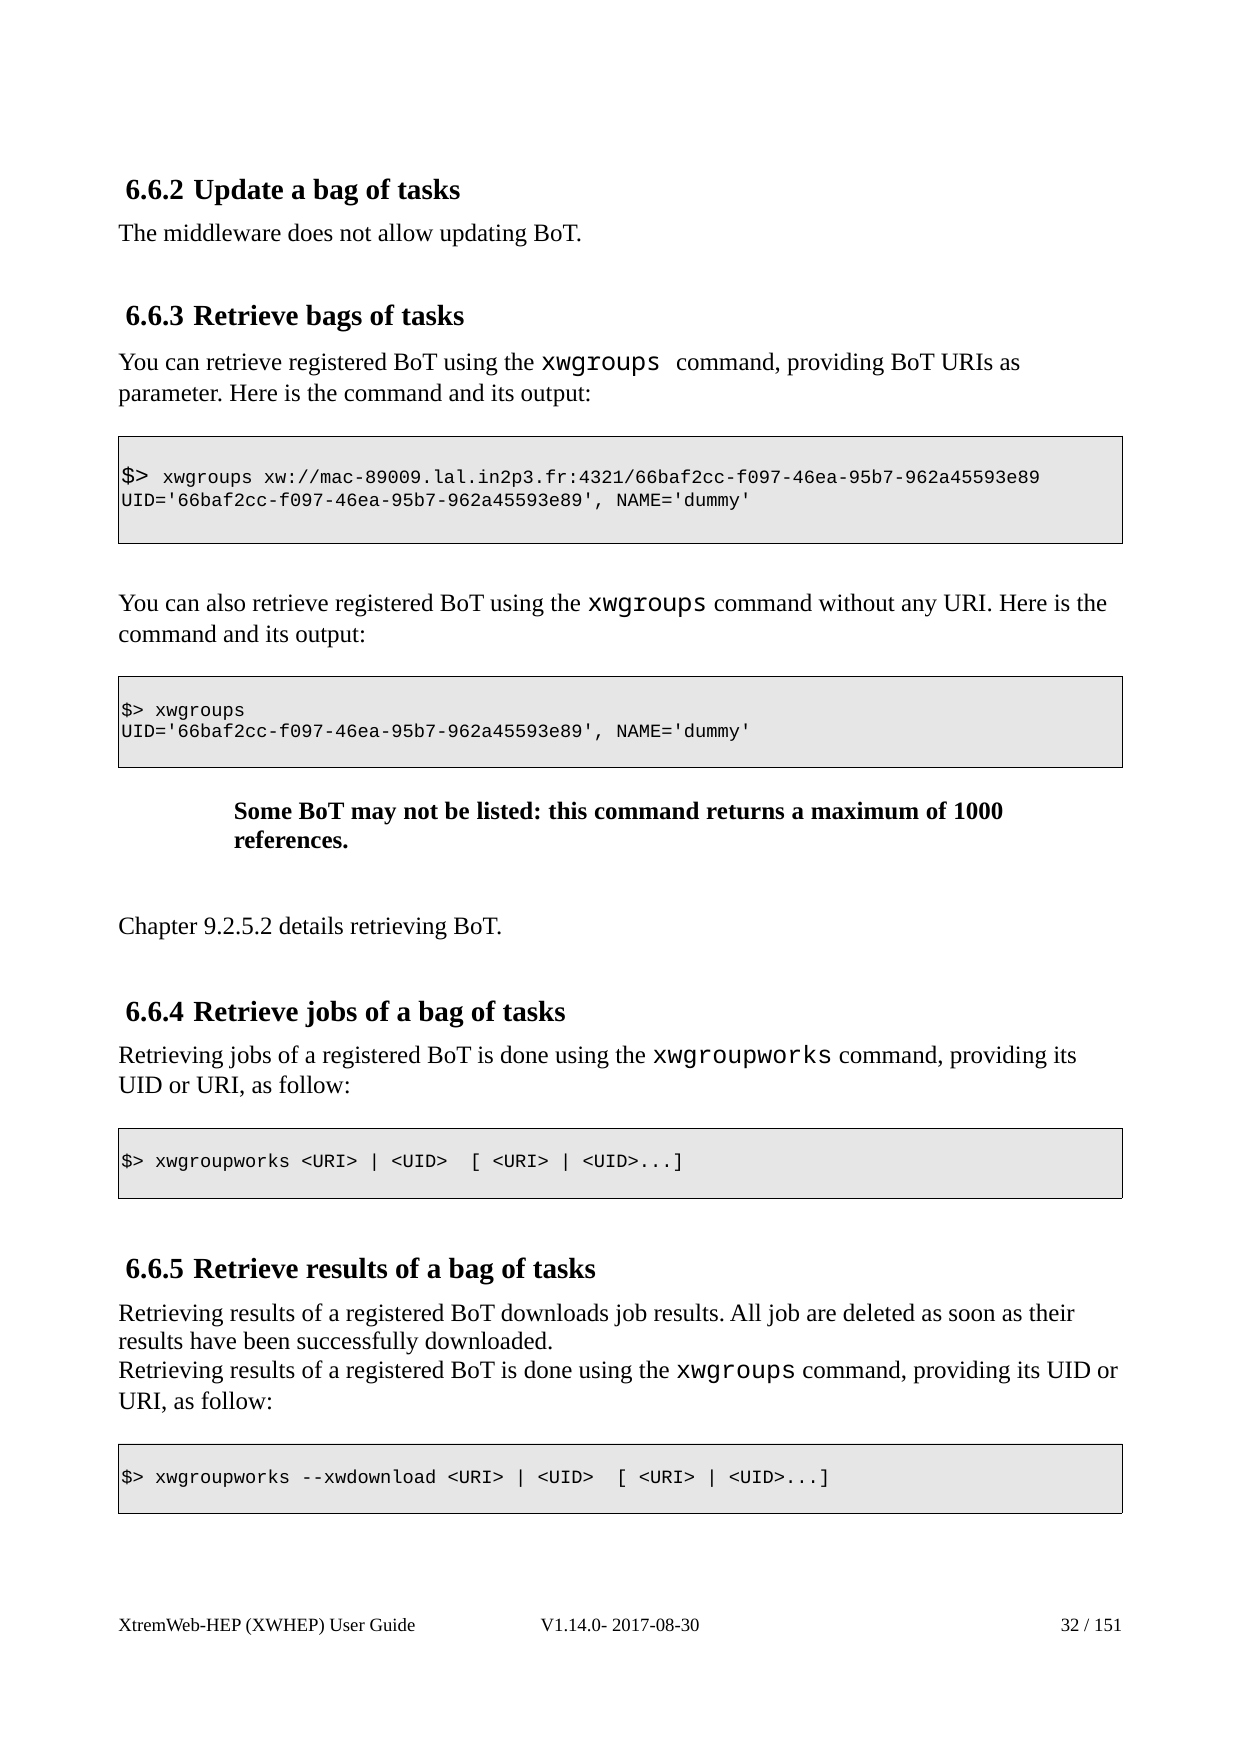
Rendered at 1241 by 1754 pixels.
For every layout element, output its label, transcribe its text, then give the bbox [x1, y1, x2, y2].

subtitle Retrieve bags of tasks [118, 298, 1122, 332]
text Chapter 9.2.5.2 details retrieving BoT. [118, 911, 1122, 940]
text UID='66baf2cc-f097-46ea-95b7-962a45593e89', NAME='dummy' [119, 719, 1122, 740]
text $> xwgroups [119, 698, 1122, 719]
subtitle Retrieve results of a bag of tasks [118, 1252, 1122, 1285]
text $> xwgroups xw://mac-89009.lal.in2p3.fr:4321/66baf2cc-f097-46ea-95b7-962a45593e89 [119, 462, 1122, 487]
text Retrieving results of a registered BoT is done using the xwgroups command, providing its UID or URI, as follow: [118, 1355, 1122, 1415]
text You can also retrieve registered BoT using the xwgroups command without any URI. Here is the command and its output: [118, 585, 1122, 648]
text $> xwgroupworks <URI> | <UID> [ <URI> | <UID>...] [119, 1149, 1122, 1171]
text UID='66baf2cc-f097-46ea-95b7-962a45593e89', NAME='dummy' [119, 487, 1122, 509]
subtitle Retrieve jobs of a bag of tasks [118, 994, 1122, 1027]
subtitle Update a bag of tasks [118, 172, 1122, 205]
text You can retrieve registered BoT using the xwgroups command, providing BoT URIs as parameter. Here is the command and its output: [118, 344, 1122, 407]
text Retrieving jobs of a registered BoT is done using the xwgroupworks command, providing its UID or URI, as follow: [118, 1040, 1122, 1099]
text $> xwgroupworks --xwdownload <URI> | <UID> [ <URI> | <UID>...] [119, 1465, 1122, 1486]
text The middleware does not allow updating BoT. [118, 218, 1122, 247]
text Some BoT may not be listed: this command returns a maximum of 1000 references. [233, 796, 1004, 854]
text Retrieving results of a registered BoT downloads job results. All job are deleted as soon as their results have been successfully downloaded. [118, 1298, 1122, 1355]
